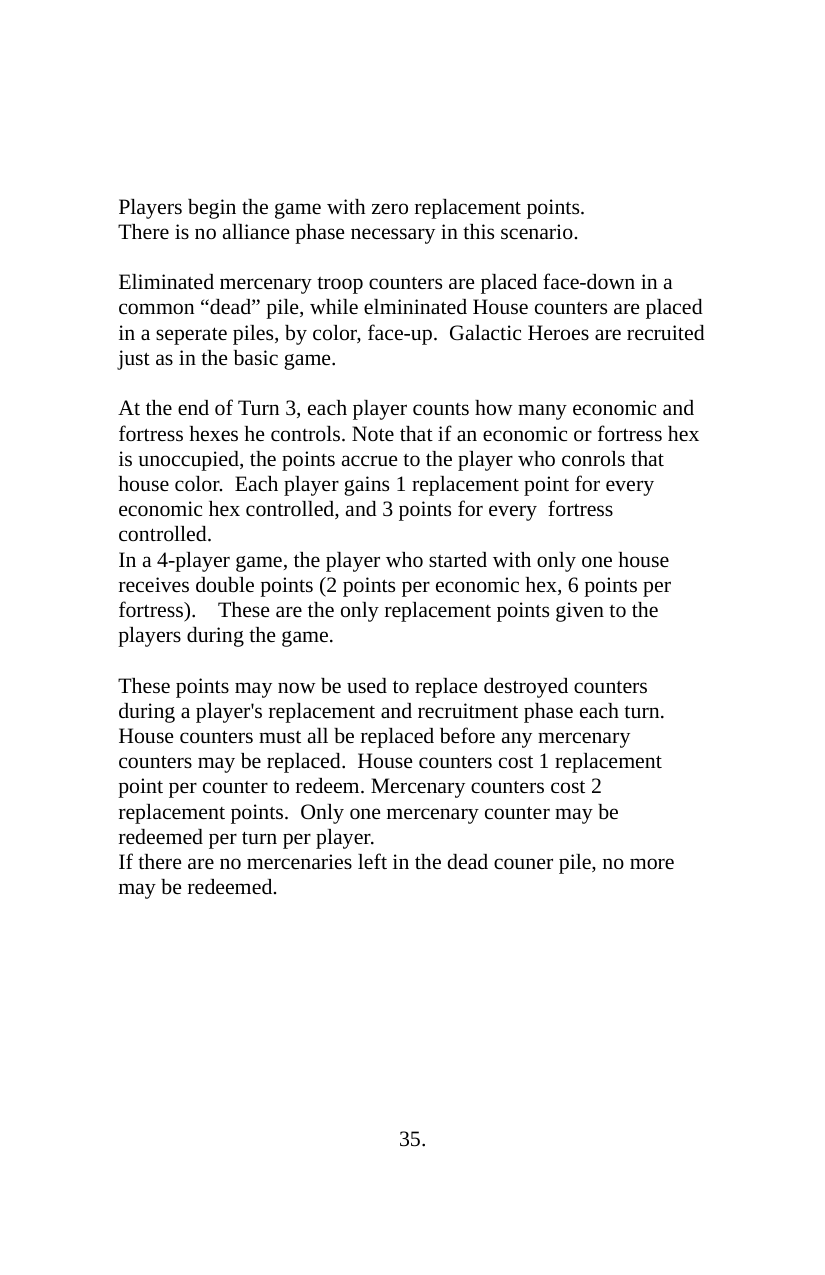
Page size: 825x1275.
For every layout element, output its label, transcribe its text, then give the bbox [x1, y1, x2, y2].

text At the end of Turn 3, each player counts how many economic and fortress hexes he controls. Note that if an economic or fortress hex is unoccupied, the points accrue to the player who conrols that house color. Each player gains 1 replacement point for every economic hex controlled, and 3 points for every fortress controlled. [118, 395, 707, 547]
text 35. [118, 1126, 707, 1152]
text If there are no mercenaries left in the dead couner pile, no more may be redeemed. [118, 849, 707, 899]
text Players begin the game with zero replacement points. [118, 194, 707, 219]
text These points may now be used to replace destroyed counters during a player's replacement and recruitment phase each turn. House counters must all be replaced before any mercenary counters may be replaced. House counters cost 1 replacement point per counter to redeem. Mercenary counters cost 2 replacement points. Only one mercenary counter may be redeemed per turn per player. [118, 673, 707, 849]
text In a 4-player game, the player who started with only one house receives double points (2 points per economic hex, 6 points per fortress). These are the only replacement points given to the players during the game. [118, 547, 707, 647]
text Eliminated mercenary troop counters are placed face-down in a common “dead” pile, while elmininated House counters are placed in a seperate piles, by color, face-up. Galactic Heroes are recruited just as in the basic game. [118, 269, 707, 370]
text There is no alliance phase necessary in this scenario. [118, 219, 707, 244]
